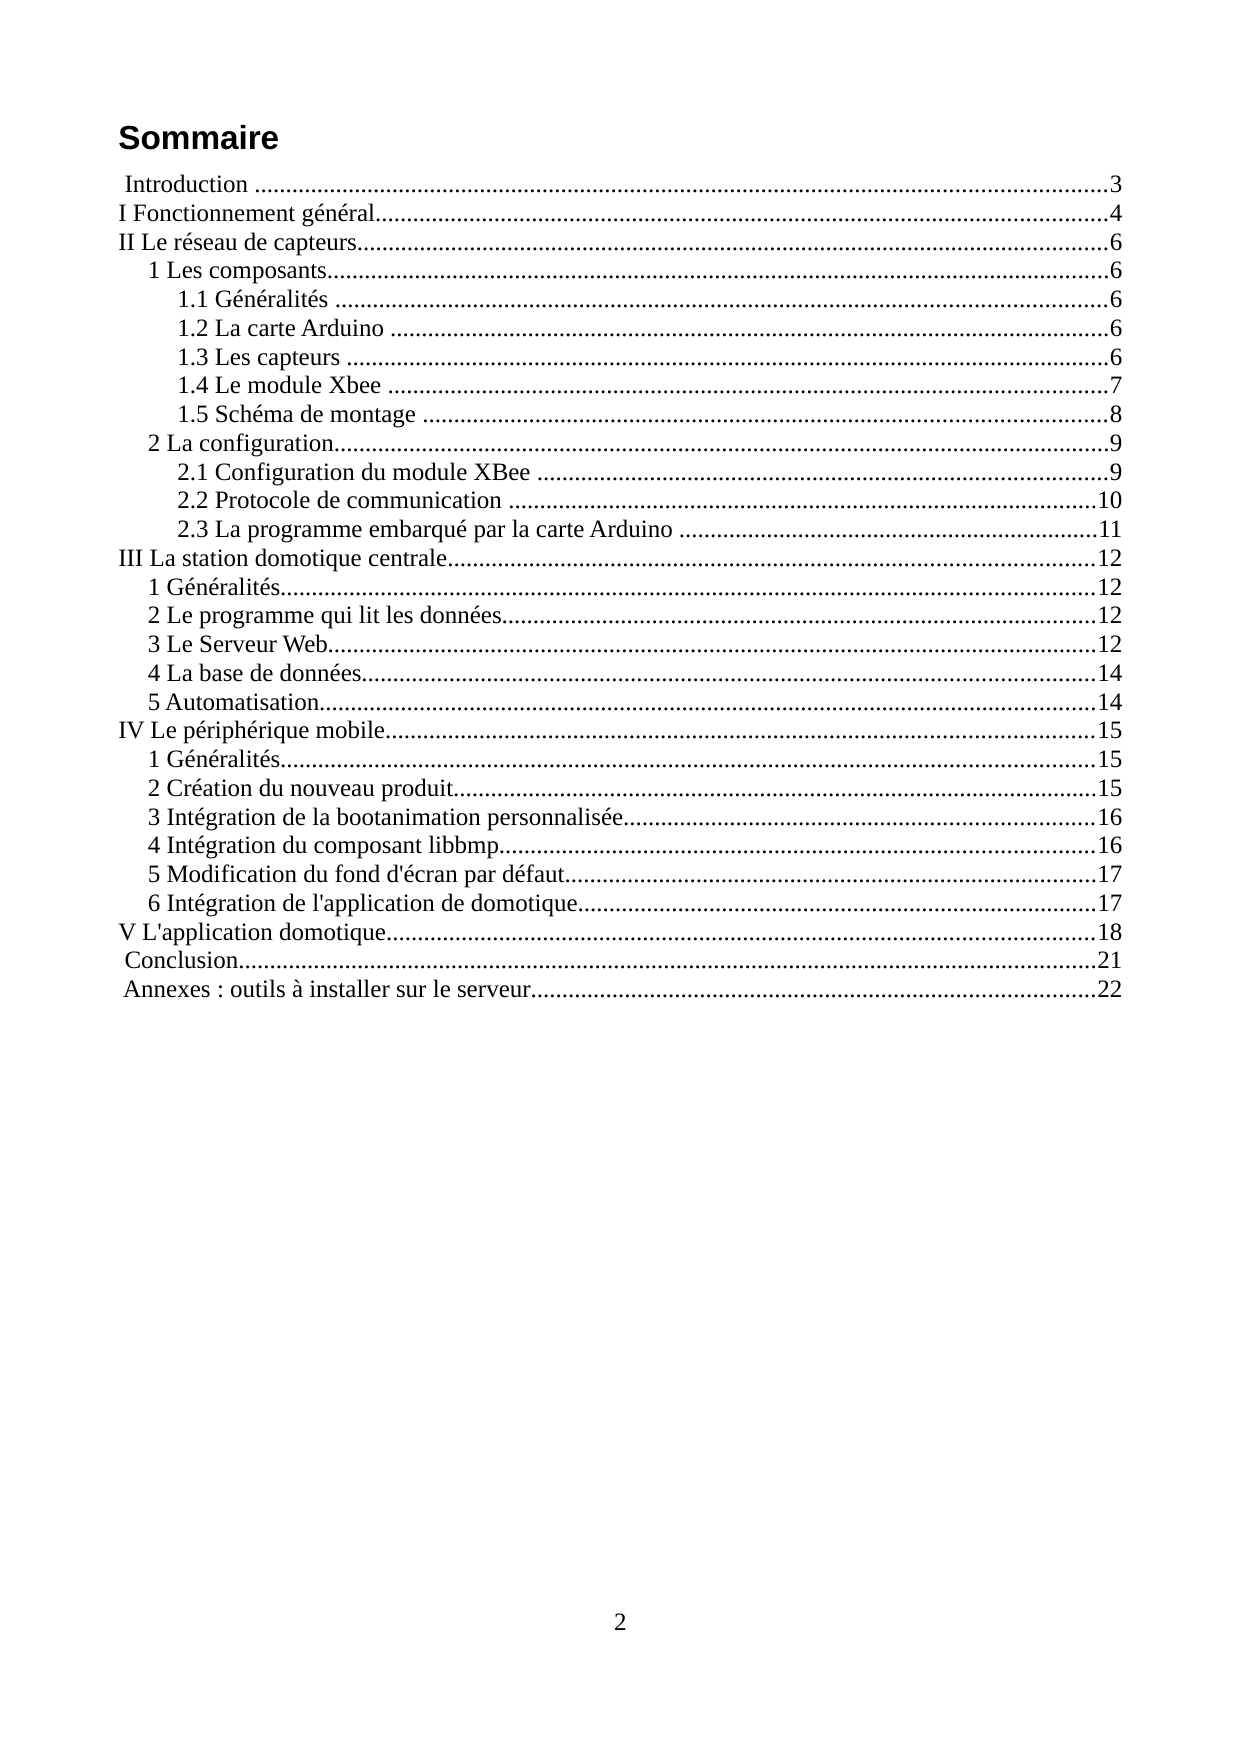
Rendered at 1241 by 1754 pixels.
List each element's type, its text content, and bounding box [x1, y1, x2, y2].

text 1.3 Les capteurs 6 [177, 342, 1122, 370]
text 2 La configuration 9 [148, 428, 1122, 457]
text 5 Modification du fond d'écran par défaut 17 [148, 859, 1122, 888]
text 2.1 Configuration du module XBee 9 [177, 457, 1122, 485]
text 4 La base de données 14 [148, 658, 1122, 687]
text I Fonctionnement général 4 [118, 198, 1122, 227]
text Annexes : outils à installer sur le serveur 22 [118, 974, 1122, 1003]
text II Le réseau de capteurs 6 [118, 227, 1122, 255]
text 3 Le Serveur Web 12 [148, 629, 1122, 658]
text Conclusion 21 [118, 945, 1122, 974]
subtitle Sommaire [118, 118, 1122, 157]
text 1 Les composants 6 [148, 255, 1122, 284]
text Introduction 3 [118, 169, 1122, 198]
text 2 Création du nouveau produit 15 [148, 773, 1122, 802]
text 1.5 Schéma de montage 8 [177, 399, 1122, 428]
text 1.2 La carte Arduino 6 [177, 313, 1122, 342]
text 1 Généralités 15 [148, 744, 1122, 773]
text 5 Automatisation 14 [148, 687, 1122, 715]
text 2.2 Protocole de communication 10 [177, 485, 1122, 514]
text 1.4 Le module Xbee 7 [177, 370, 1122, 399]
text V L'application domotique 18 [118, 917, 1122, 945]
text 4 Intégration du composant libbmp 16 [148, 830, 1122, 859]
text III La station domotique centrale 12 [118, 543, 1122, 572]
text IV Le périphérique mobile 15 [118, 715, 1122, 744]
text 1.1 Généralités 6 [177, 284, 1122, 313]
text 3 Intégration de la bootanimation personnalisée 16 [148, 802, 1122, 830]
text 6 Intégration de l'application de domotique 17 [148, 888, 1122, 917]
text 2.3 La programme embarqué par la carte Arduino 11 [177, 514, 1122, 543]
text 1 Généralités 12 [148, 572, 1122, 600]
text 2 Le programme qui lit les données 12 [148, 600, 1122, 629]
